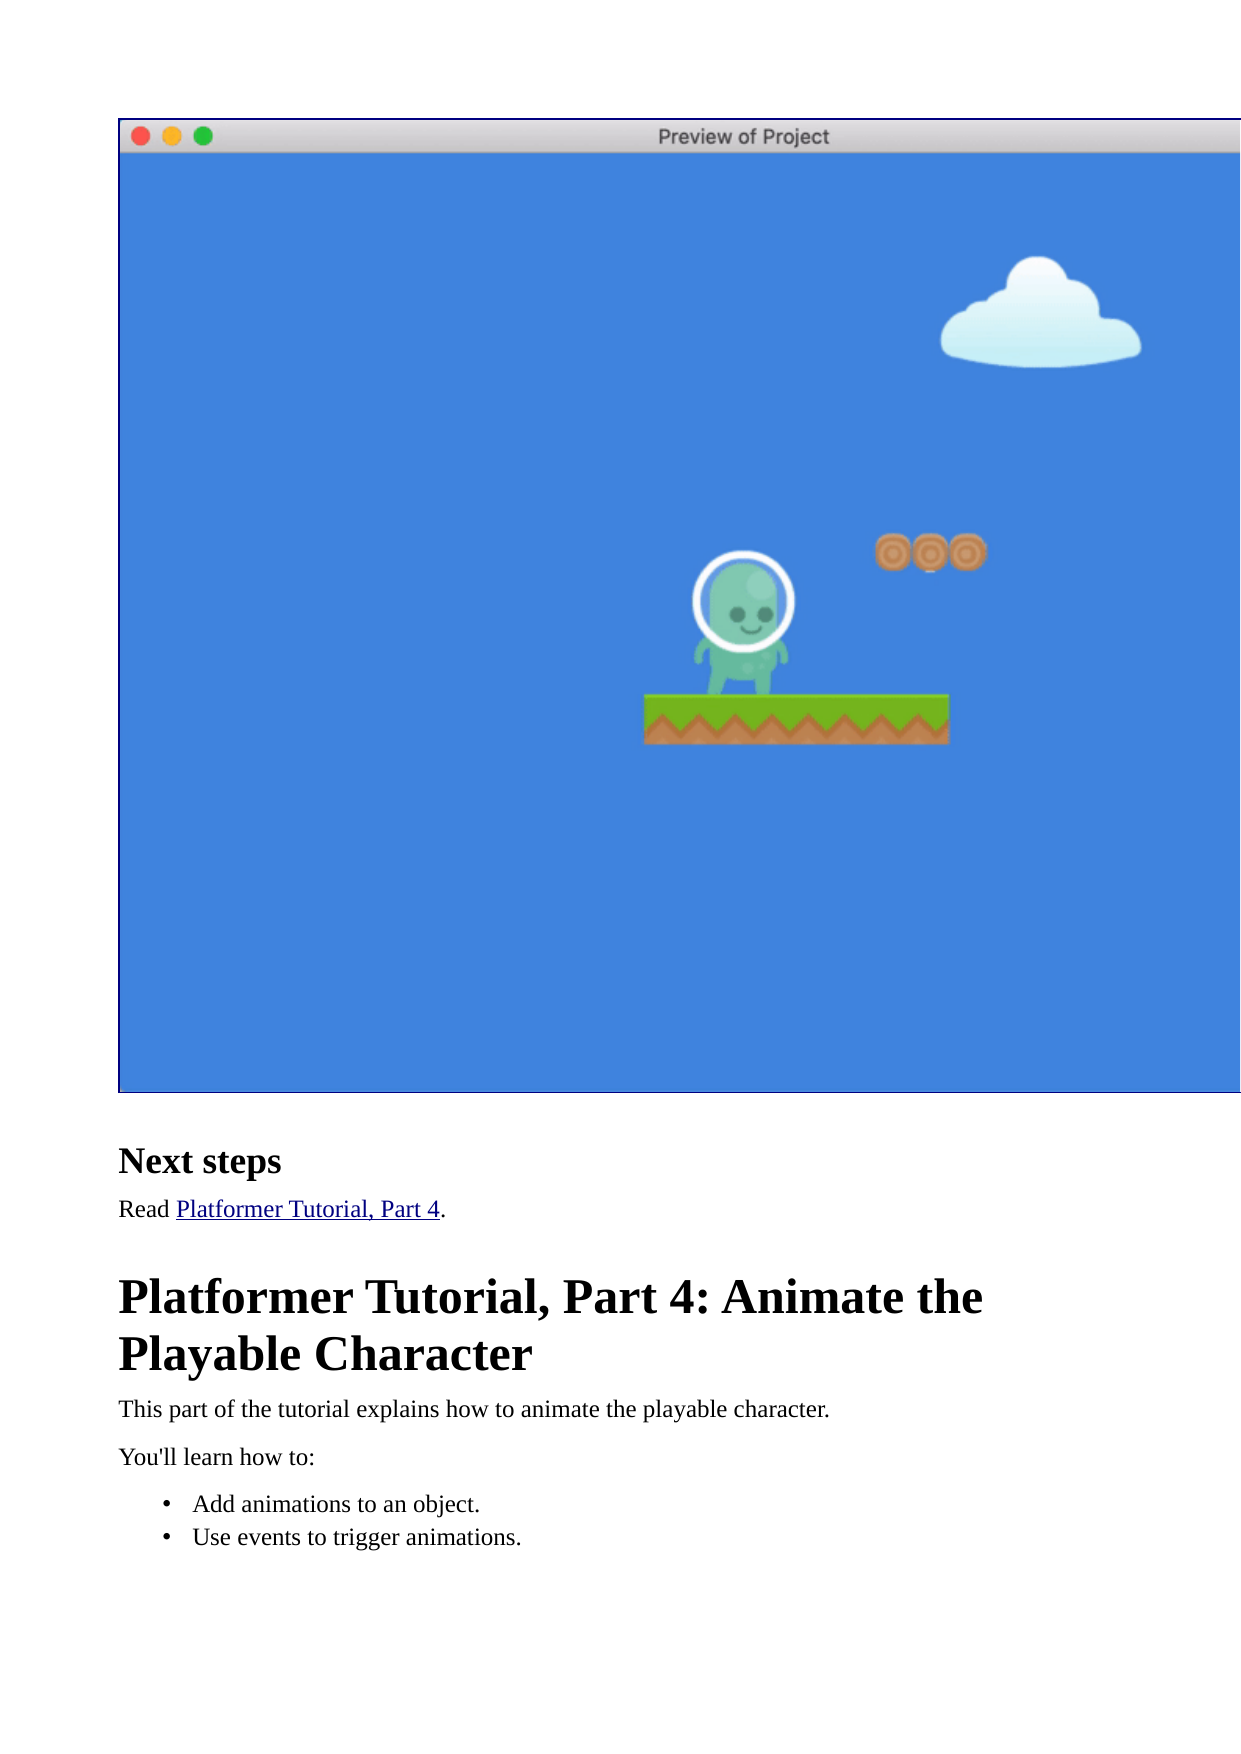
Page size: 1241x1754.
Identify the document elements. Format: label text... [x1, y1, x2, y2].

list Add animations to an object. [162, 1489, 1122, 1518]
text This part of the tutorial explains how to animate the playable character. [118, 1394, 1122, 1423]
subtitle Next steps [118, 1138, 1122, 1181]
picture [120, 120, 1241, 1092]
subtitle Platformer Tutorial, Part 4: Animate the Playable Character [118, 1266, 1122, 1381]
list Use events to trigger animations. [162, 1522, 1122, 1551]
text You'll learn how to: [118, 1442, 1122, 1470]
text Read Platformer Tutorial, Part 4. [118, 1194, 1122, 1223]
